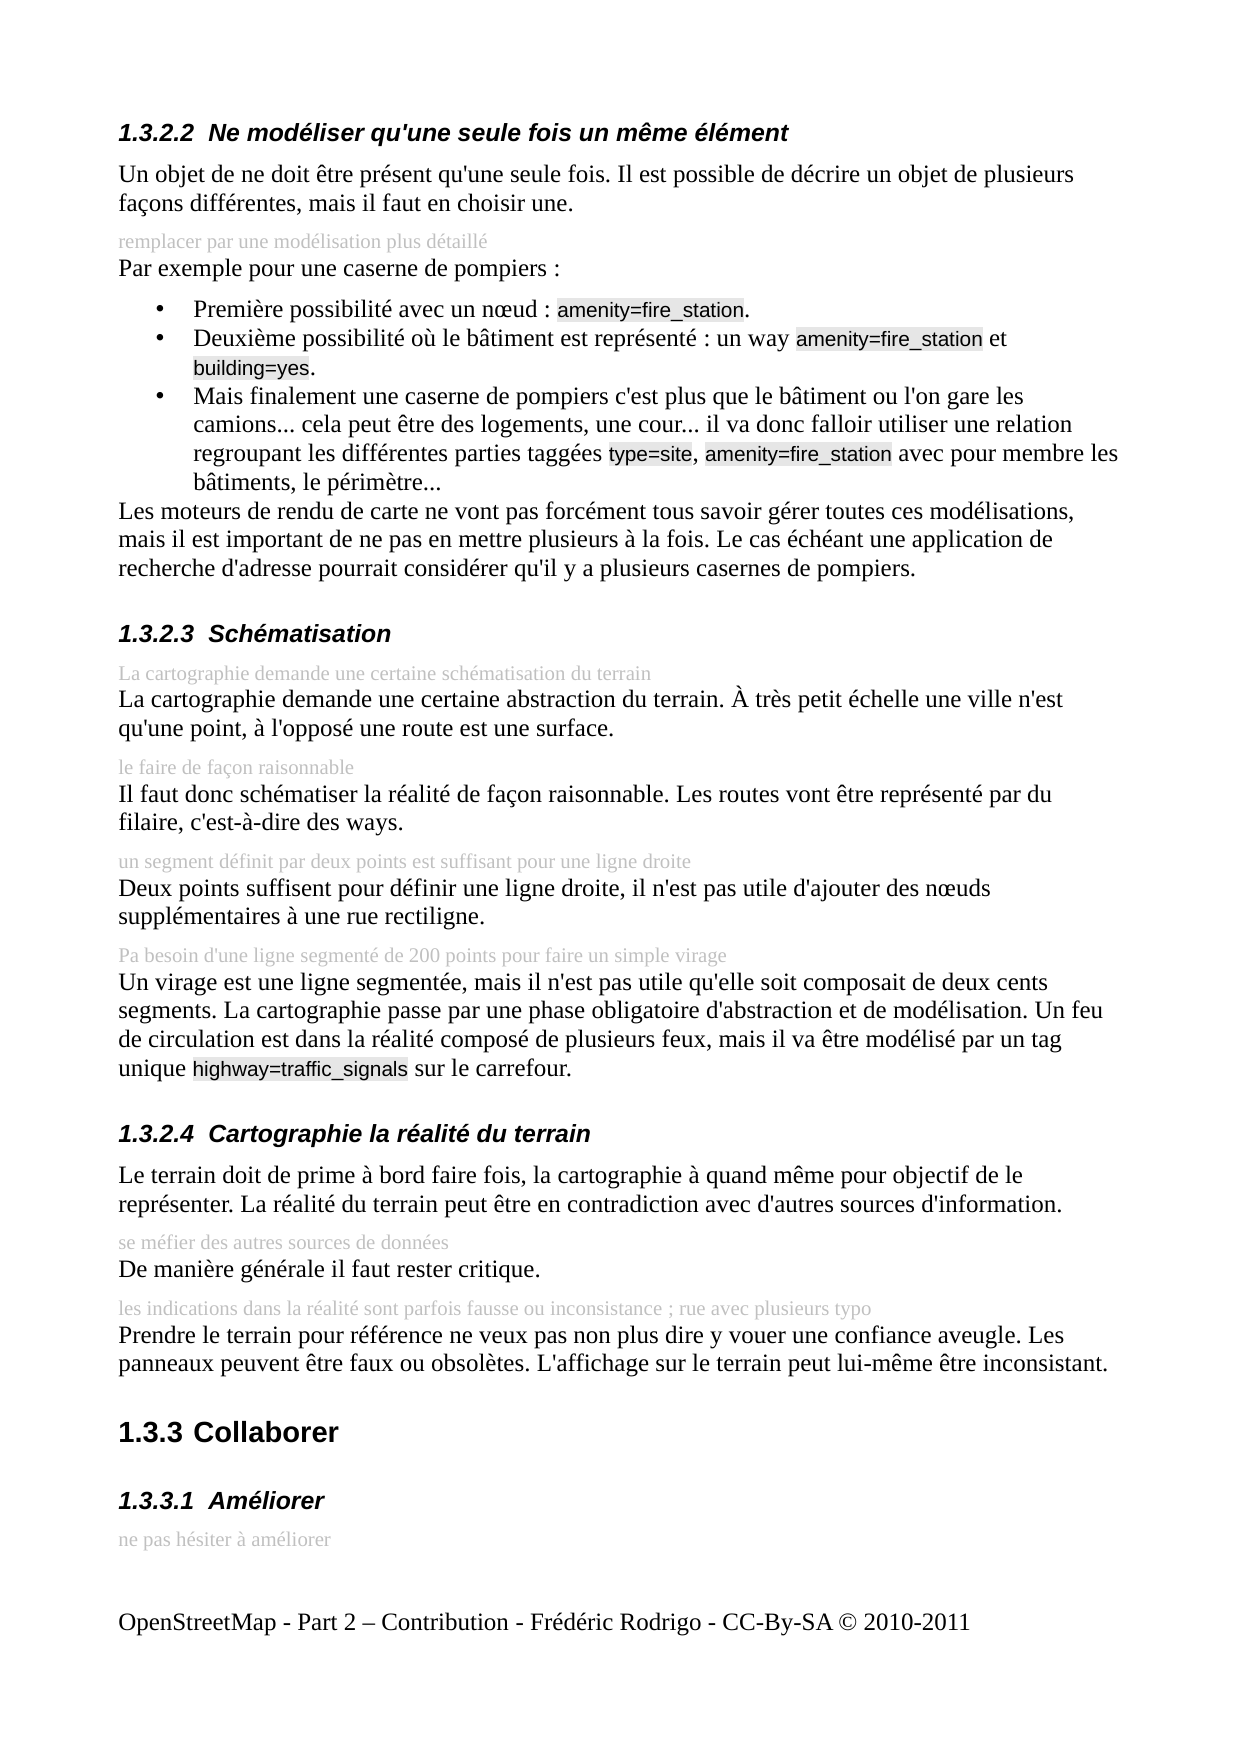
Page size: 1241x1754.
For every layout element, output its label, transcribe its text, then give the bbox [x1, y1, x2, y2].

text remplacer par une modélisation plus détaillé [118, 229, 1122, 253]
text ne pas hésiter à améliorer [118, 1527, 1122, 1551]
text Prendre le terrain pour référence ne veux pas non plus dire y vouer une confiance aveugle. Les panneaux peuvent être faux ou obsolètes. L'affichage sur le terrain peut lui-même être inconsistant. [118, 1320, 1122, 1377]
text Les moteurs de rendu de carte ne vont pas forcément tous savoir gérer toutes ces modélisations, mais il est important de ne pas en mettre plusieurs à la fois. Le cas échéant une application de recherche d'adresse pourrait considérer qu'il y a plusieurs casernes de pompiers. [118, 496, 1122, 582]
text De manière générale il faut rester critique. [118, 1254, 1122, 1283]
text Le terrain doit de prime à bord faire fois, la cartographie à quand même pour objectif de le représenter. La réalité du terrain peut être en contradiction avec d'autres sources d'information. [118, 1160, 1122, 1218]
text Deux points suffisent pour définir une ligne droite, il n'est pas utile d'ajouter des nœuds supplémentaires à une rue rectiligne. [118, 873, 1122, 930]
list Première possibilité avec un nœud : amenity=fire_station. [156, 294, 1122, 323]
text La cartographie demande une certaine schématisation du terrain [118, 661, 1122, 684]
subtitle Schématisation [118, 619, 1122, 648]
text un segment définit par deux points est suffisant pour une ligne droite [118, 849, 1122, 873]
list Deuxième possibilité où le bâtiment est représenté : un way amenity=fire_station et building=yes. [156, 323, 1122, 381]
subtitle Collaborer [118, 1415, 1122, 1448]
text Un virage est une ligne segmentée, mais il n'est pas utile qu'elle soit composait de deux cents segments. La cartographie passe par une phase obligatoire d'abstraction et de modélisation. Un feu de circulation est dans la réalité composé de plusieurs feux, mais il va être modélisé par un tag unique highway=traffic_signals sur le carrefour. [118, 967, 1122, 1082]
text Un objet de ne doit être présent qu'une seule fois. Il est possible de décrire un objet de plusieurs façons différentes, mais il faut en choisir une. [118, 159, 1122, 217]
text le faire de façon raisonnable [118, 754, 1122, 779]
text Il faut donc schématiser la réalité de façon raisonnable. Les routes vont être représenté par du filaire, c'est-à-dire des ways. [118, 779, 1122, 836]
text Par exemple pour une caserne de pompiers : [118, 253, 1122, 282]
list Mais finalement une caserne de pompiers c'est plus que le bâtiment ou l'on gare les camions... cela peut être des logements, une cour... il va donc falloir utiliser une relation regroupant les différentes parties taggées type=site, amenity=fire_station avec pour membre les bâtiments, le périmètre... [156, 381, 1122, 496]
subtitle Cartographie la réalité du terrain [118, 1119, 1122, 1148]
subtitle Ne modéliser qu'une seule fois un même élément [118, 118, 1122, 147]
text Pa besoin d'une ligne segmenté de 200 points pour faire un simple virage [118, 943, 1122, 967]
text les indications dans la réalité sont parfois fausse ou inconsistance ; rue avec plusieurs typo [118, 1296, 1122, 1320]
text se méfier des autres sources de données [118, 1230, 1122, 1254]
subtitle Améliorer [118, 1486, 1122, 1514]
text La cartographie demande une certaine abstraction du terrain. À très petit échelle une ville n'est qu'une point, à l'opposé une route est une surface. [118, 684, 1122, 742]
